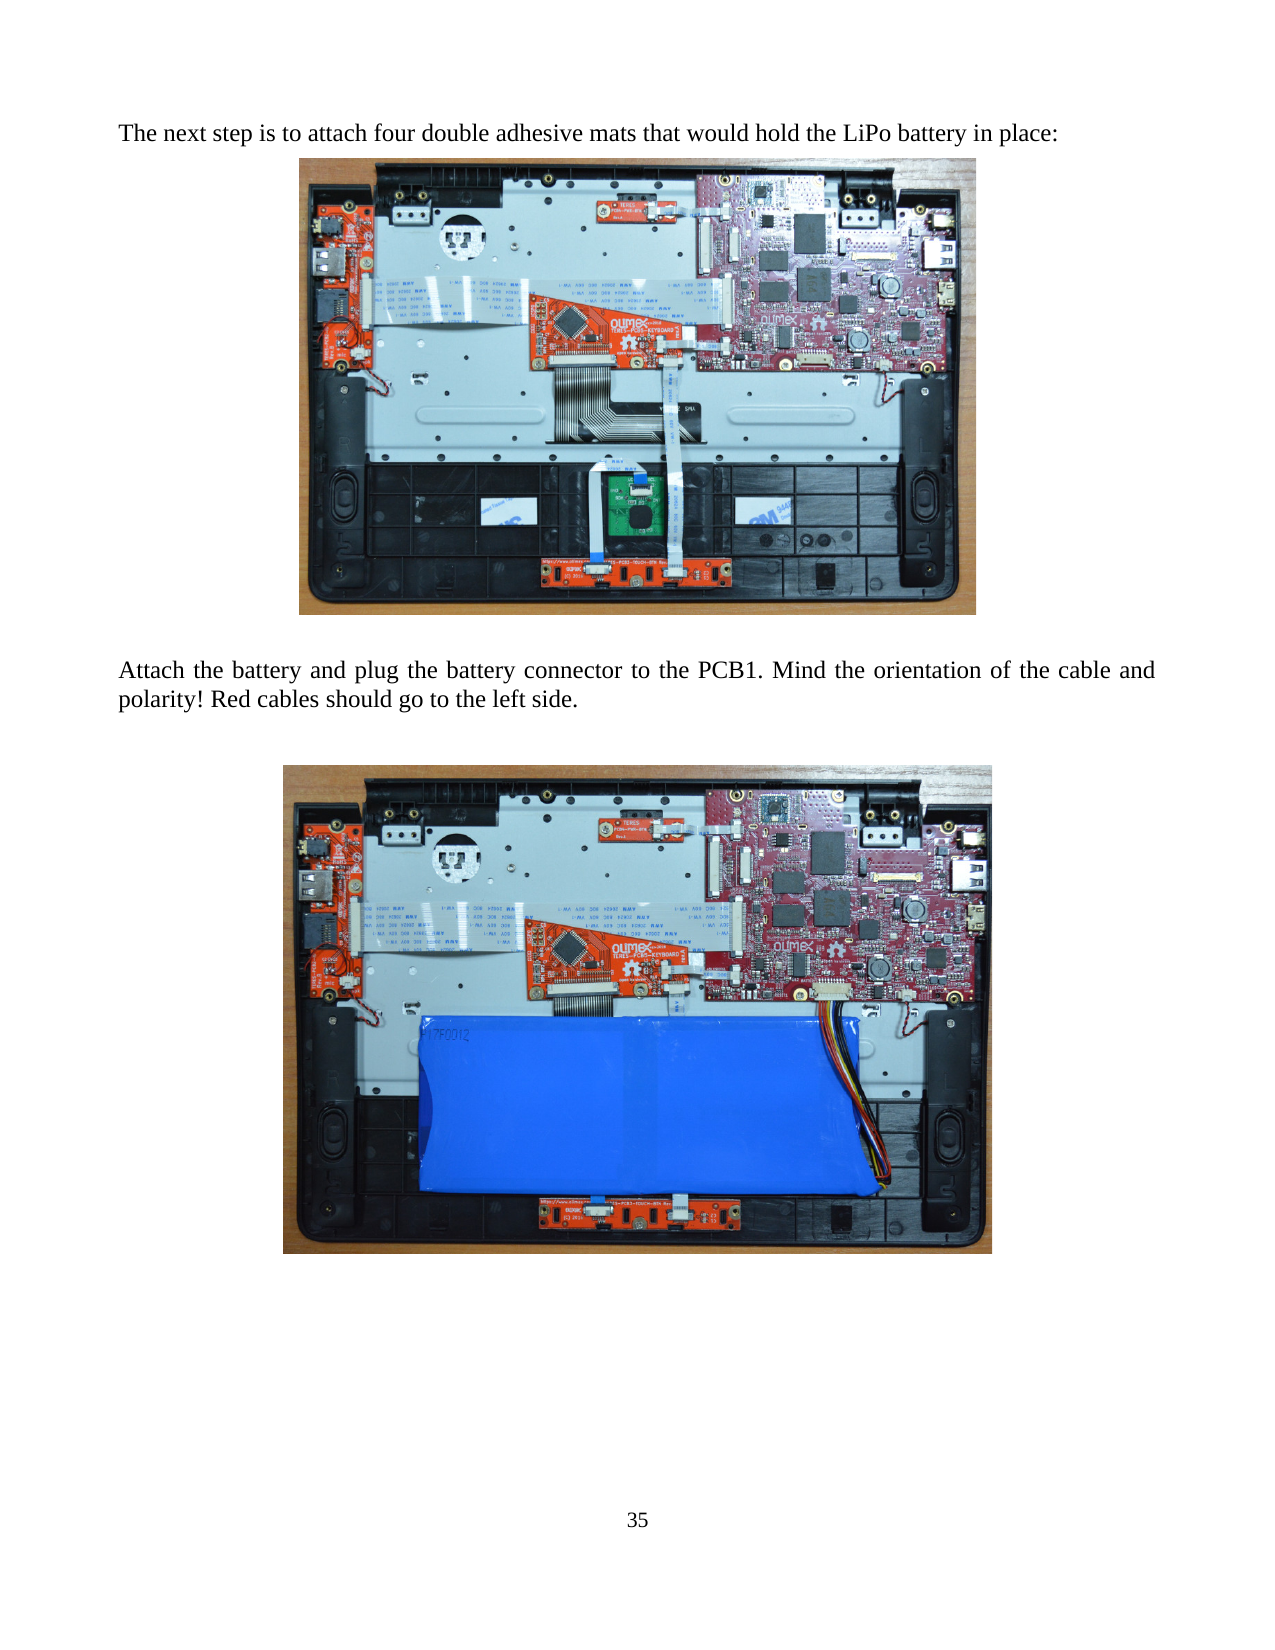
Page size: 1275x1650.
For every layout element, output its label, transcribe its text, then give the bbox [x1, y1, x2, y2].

text Attach the battery and plug the battery connector to the PCB1. Mind the orientation of the cable and polarity! Red cables should go to the left side. [118, 655, 1157, 713]
picture [283, 765, 993, 1254]
text The next step is to attach four double adhesive mats that would hold the LiPo battery in place: [118, 118, 1157, 147]
picture [299, 158, 977, 615]
